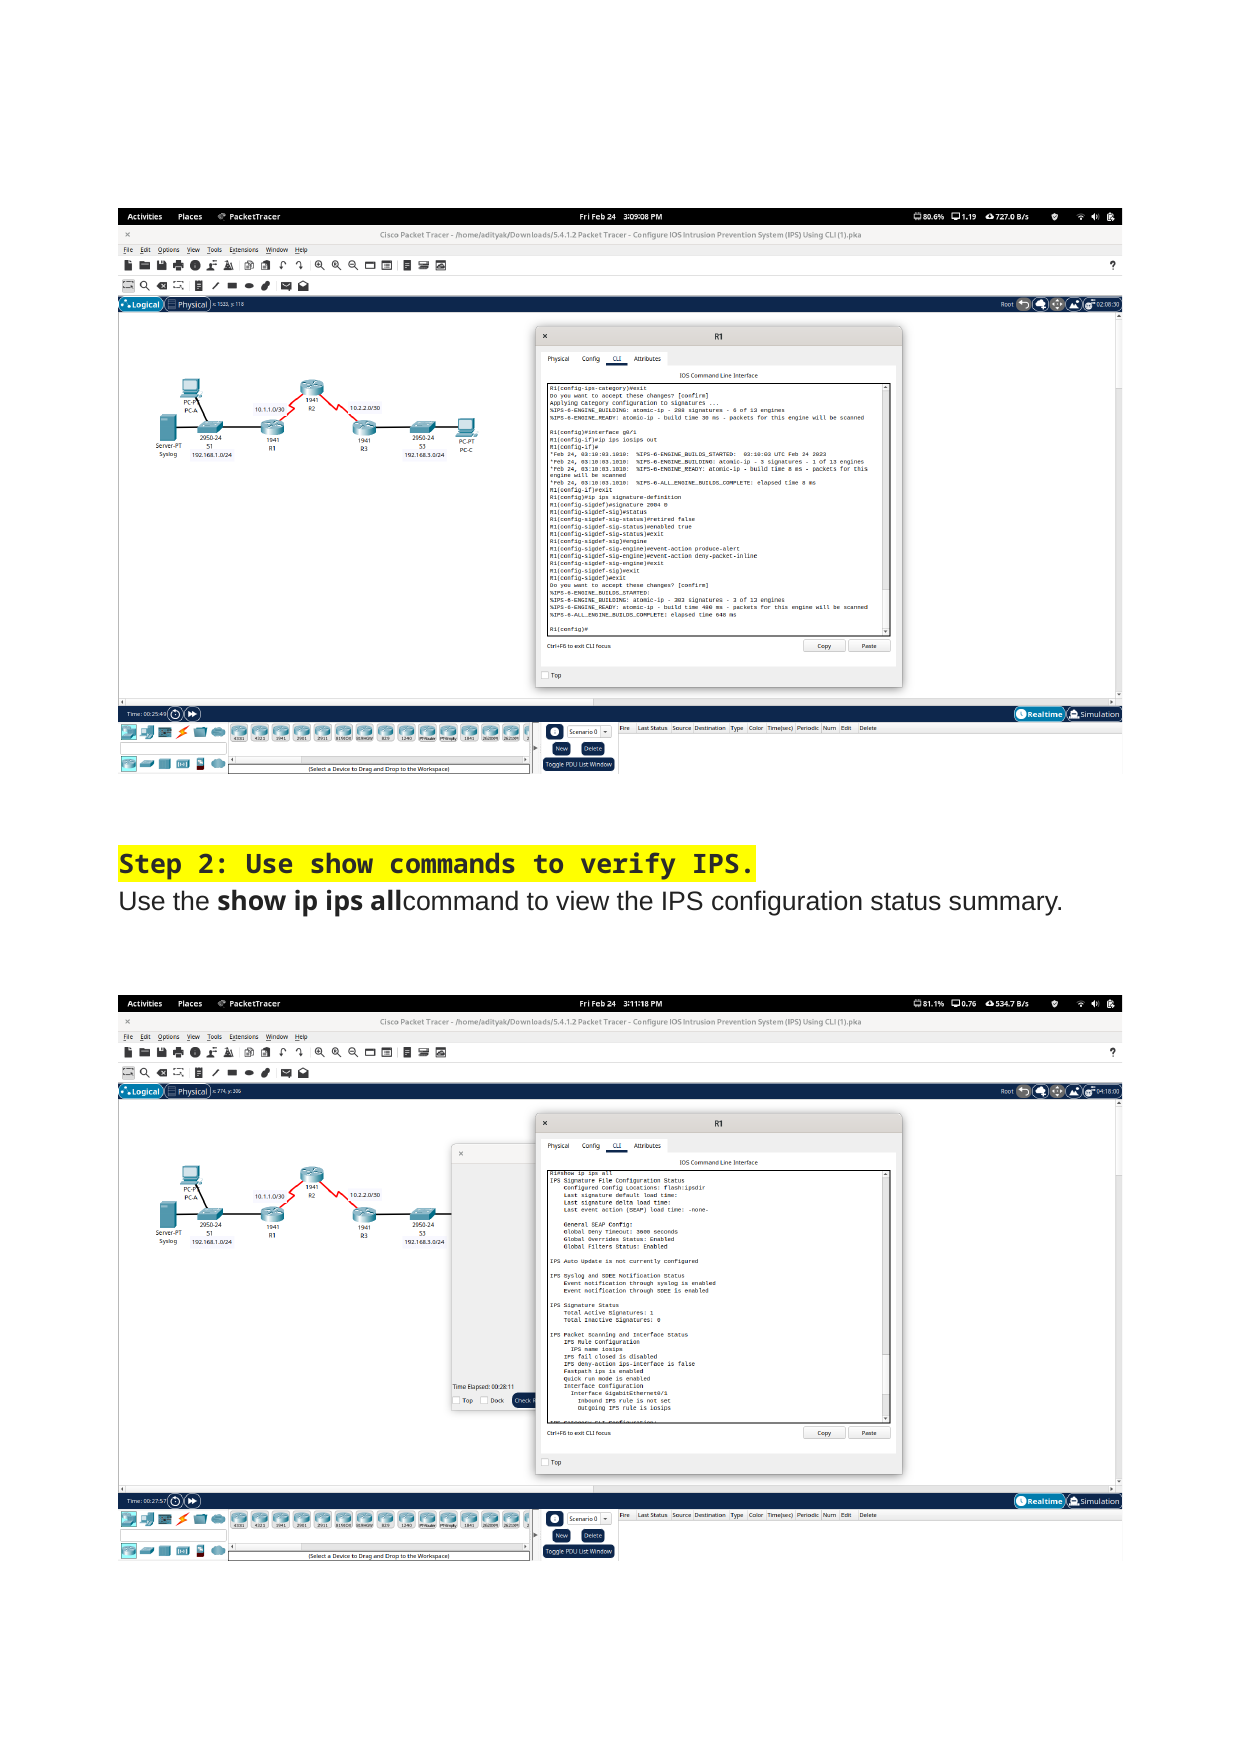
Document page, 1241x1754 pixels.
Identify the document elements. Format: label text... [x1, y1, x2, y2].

text Use the show ip ips allcommand to view the IPS configuration status summary. [118, 882, 1122, 918]
picture [118, 995, 1123, 1561]
picture [118, 208, 1123, 774]
subtitle Step 2: Use show commands to verify IPS. [118, 845, 1122, 882]
